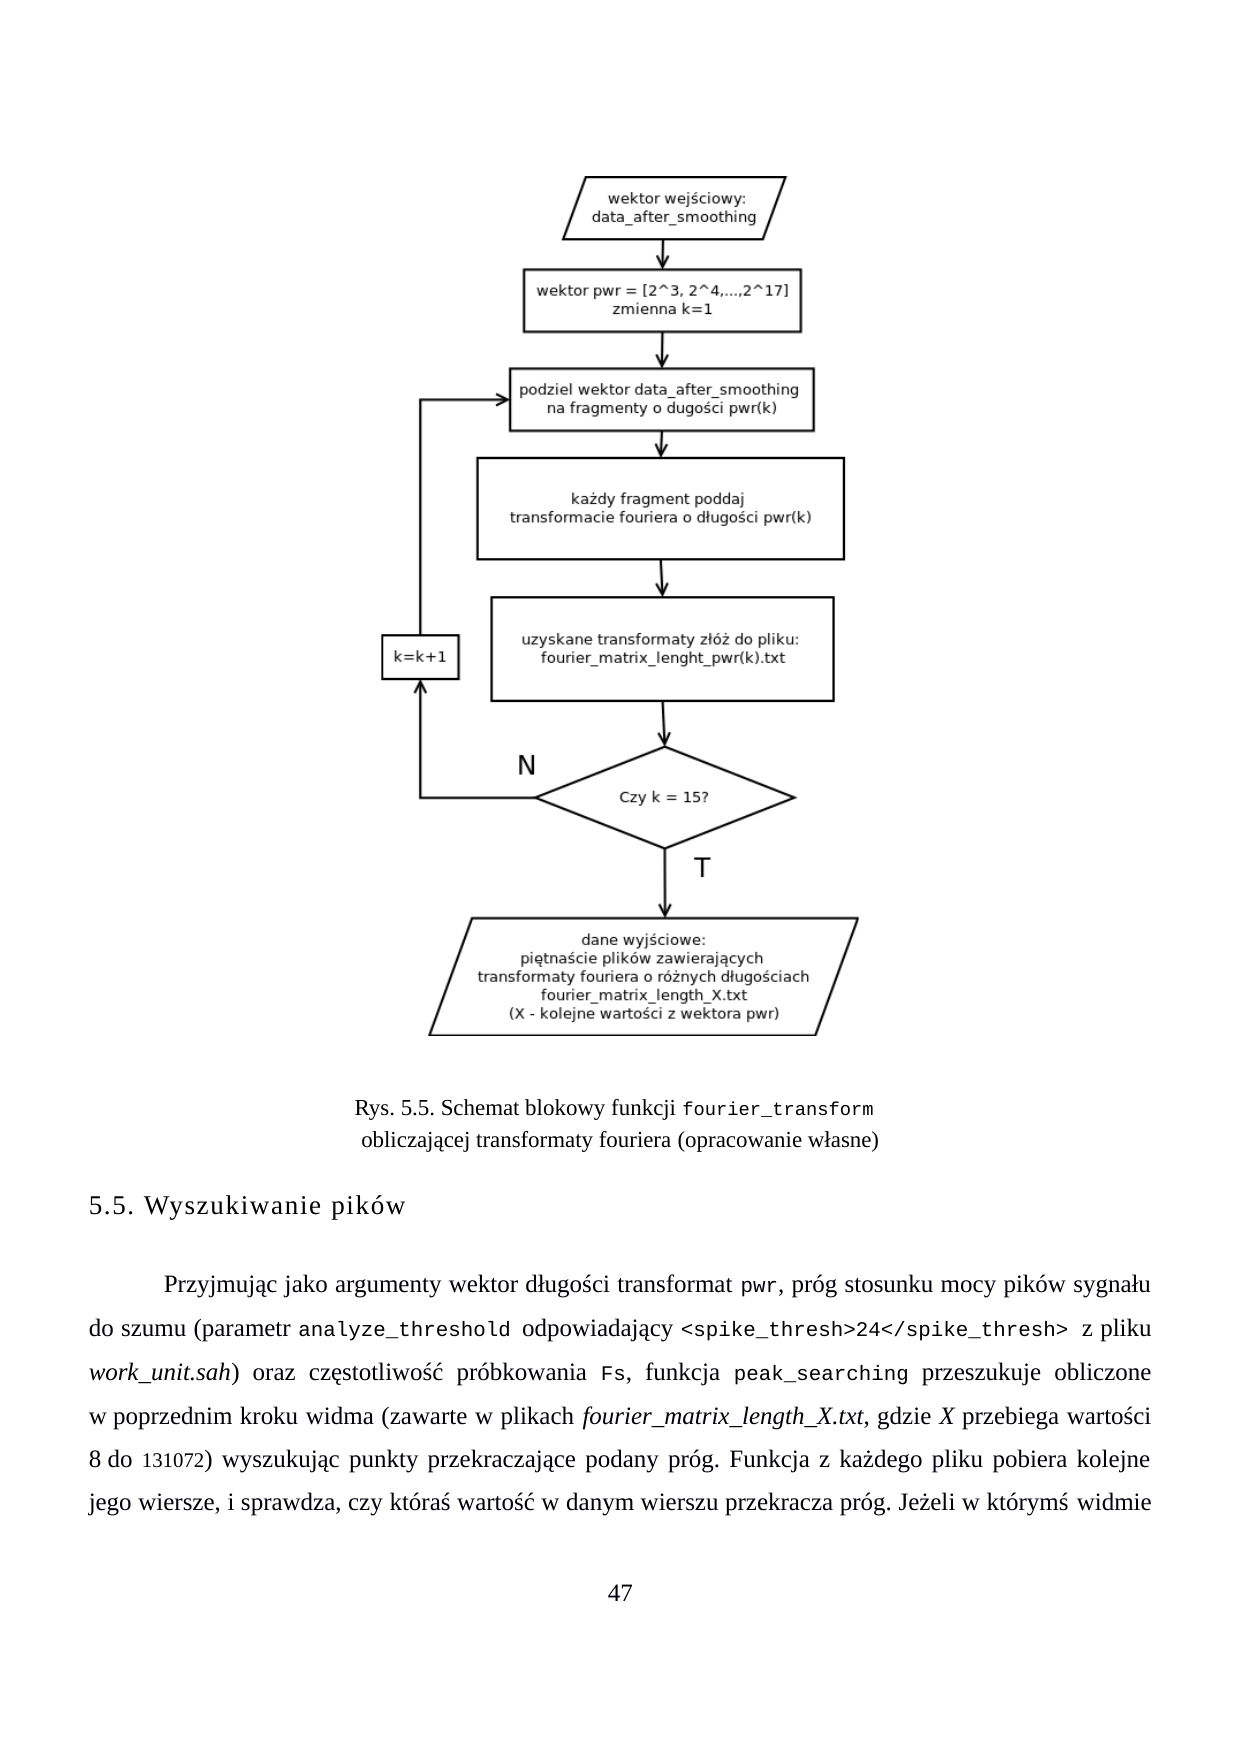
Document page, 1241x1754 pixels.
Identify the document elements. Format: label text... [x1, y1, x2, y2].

text obliczającej transformaty fouriera (opracowanie własne) [88, 1126, 1152, 1152]
subtitle 5.5. Wyszukiwanie pików [88, 1189, 1152, 1220]
picture [381, 176, 859, 1027]
text Przyjmując jako argumenty wektor długości transformat pwr, próg stosunku mocy pików sygnału do szumu (parametr analyze_threshold odpowiadający <spike_thresh>24</spike_thresh> z pliku work_unit.sah) oraz częstotliwość próbkowania Fs, funkcja peak_searching przeszukuje obliczone w poprzednim kroku widma (zawarte w plikach fourier_matrix_length_X.txt, gdzie X przebiega wartości 8 do 131072) wyszukując punkty przekraczające podany próg. Funkcja z każdego pliku pobiera kolejne jego wiersze, i sprawdza, czy któraś wartość w danym wierszu przekracza próg. Jeżeli w którymś widmie [88, 1269, 1152, 1516]
text Rys. 5.5. Schemat blokowy funkcji fourier_transform [88, 1093, 1152, 1121]
